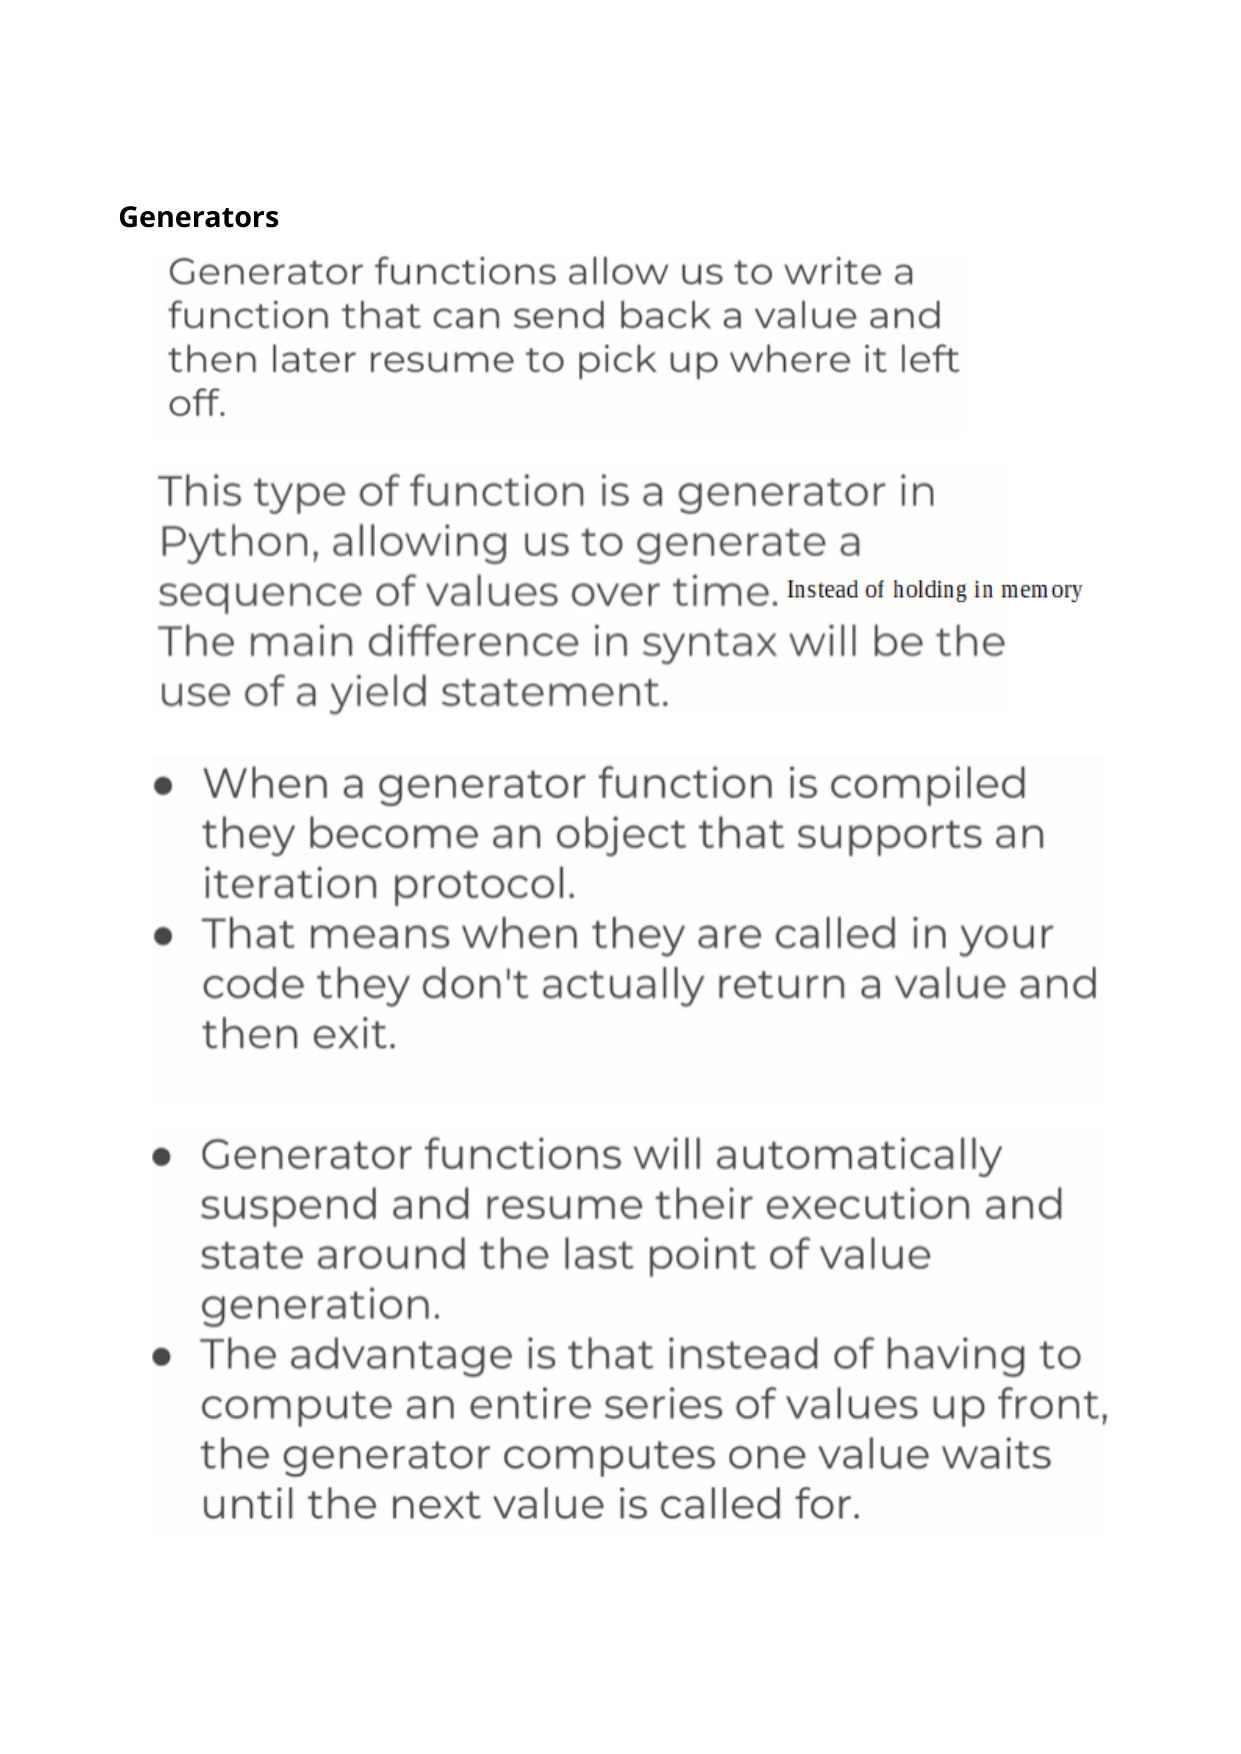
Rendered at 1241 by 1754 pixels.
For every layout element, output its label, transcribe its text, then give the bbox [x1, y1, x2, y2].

picture [148, 466, 1110, 717]
picture [151, 1123, 1108, 1536]
picture [150, 755, 1103, 1108]
picture [150, 251, 967, 438]
text Generators [118, 196, 1122, 236]
